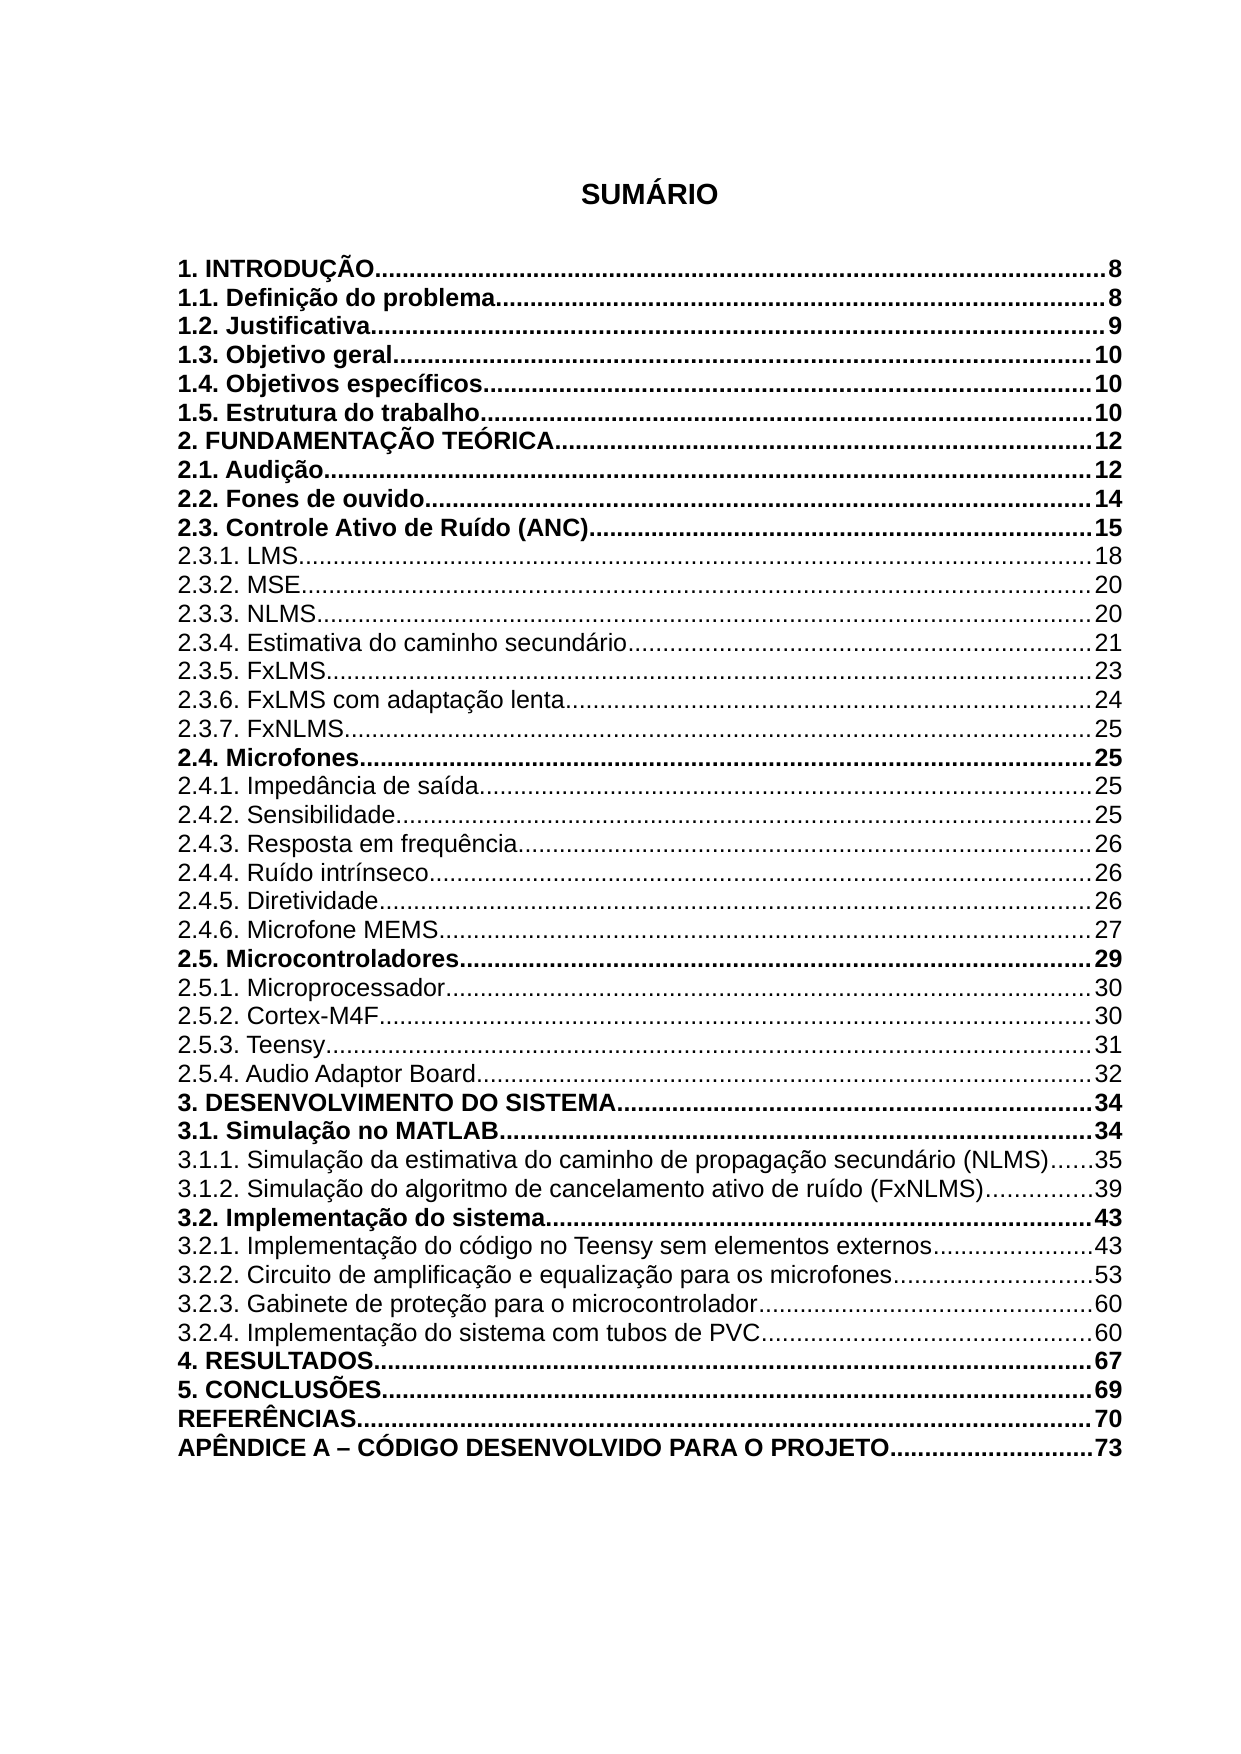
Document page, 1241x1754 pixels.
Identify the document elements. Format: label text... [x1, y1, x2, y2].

text 1. INTRODUÇÃO 8 [177, 254, 1122, 283]
text 1.2. Justificativa 9 [177, 311, 1122, 340]
text 4. RESULTADOS 67 [177, 1346, 1122, 1375]
text 3.1. Simulação no MATLAB 34 [177, 1116, 1122, 1145]
text 3.2.4. Implementação do sistema com tubos de PVC 60 [177, 1318, 1122, 1346]
text 2.3.1. LMS 18 [177, 541, 1122, 570]
text 2.3.3. NLMS 20 [177, 599, 1122, 628]
text 1.3. Objetivo geral 10 [177, 340, 1122, 369]
text 3.2.2. Circuito de amplificação e equalização para os microfones 53 [177, 1260, 1122, 1289]
text 2.3. Controle Ativo de Ruído (ANC) 15 [177, 513, 1122, 541]
text 2.5.2. Cortex-M4F 30 [177, 1001, 1122, 1030]
text 3.2. Implementação do sistema 43 [177, 1203, 1122, 1231]
text 2.3.5. FxLMS 23 [177, 656, 1122, 685]
text 2.5. Microcontroladores 29 [177, 944, 1122, 973]
text 3. DESENVOLVIMENTO DO SISTEMA 34 [177, 1088, 1122, 1116]
text 2.2. Fones de ouvido 14 [177, 484, 1122, 513]
text 5. CONCLUSÕES 69 [177, 1375, 1122, 1404]
text 2. FUNDAMENTAÇÃO TEÓRICA 12 [177, 426, 1122, 455]
text 2.4.4. Ruído intrínseco 26 [177, 858, 1122, 886]
subtitle SUMÁRIO [177, 177, 1122, 211]
text 2.4.1. Impedância de saída 25 [177, 771, 1122, 800]
text 2.4. Microfones 25 [177, 743, 1122, 771]
text 2.5.1. Microprocessador 30 [177, 973, 1122, 1001]
text 3.1.2. Simulação do algoritmo de cancelamento ativo de ruído (FxNLMS) 39 [177, 1174, 1122, 1203]
text 1.1. Definição do problema 8 [177, 283, 1122, 311]
text 3.2.3. Gabinete de proteção para o microcontrolador 60 [177, 1289, 1122, 1318]
text 3.2.1. Implementação do código no Teensy sem elementos externos 43 [177, 1231, 1122, 1260]
text APÊNDICE A – CÓDIGO DESENVOLVIDO PARA O PROJETO 73 [177, 1433, 1122, 1461]
text 2.3.6. FxLMS com adaptação lenta 24 [177, 685, 1122, 714]
text 2.5.4. Audio Adaptor Board 32 [177, 1059, 1122, 1088]
text 3.1.1. Simulação da estimativa do caminho de propagação secundário (NLMS) 35 [177, 1145, 1122, 1174]
text 1.4. Objetivos específicos 10 [177, 369, 1122, 398]
text 2.3.4. Estimativa do caminho secundário 21 [177, 628, 1122, 656]
text 2.4.2. Sensibilidade 25 [177, 800, 1122, 829]
text 2.4.5. Diretividade 26 [177, 886, 1122, 915]
text REFERÊNCIAS 70 [177, 1404, 1122, 1433]
text 2.1. Audição 12 [177, 455, 1122, 484]
text 1.5. Estrutura do trabalho 10 [177, 398, 1122, 426]
text 2.3.7. FxNLMS 25 [177, 714, 1122, 743]
text 2.5.3. Teensy 31 [177, 1030, 1122, 1059]
text 2.4.3. Resposta em frequência 26 [177, 829, 1122, 858]
text 2.3.2. MSE 20 [177, 570, 1122, 599]
text 2.4.6. Microfone MEMS 27 [177, 915, 1122, 944]
